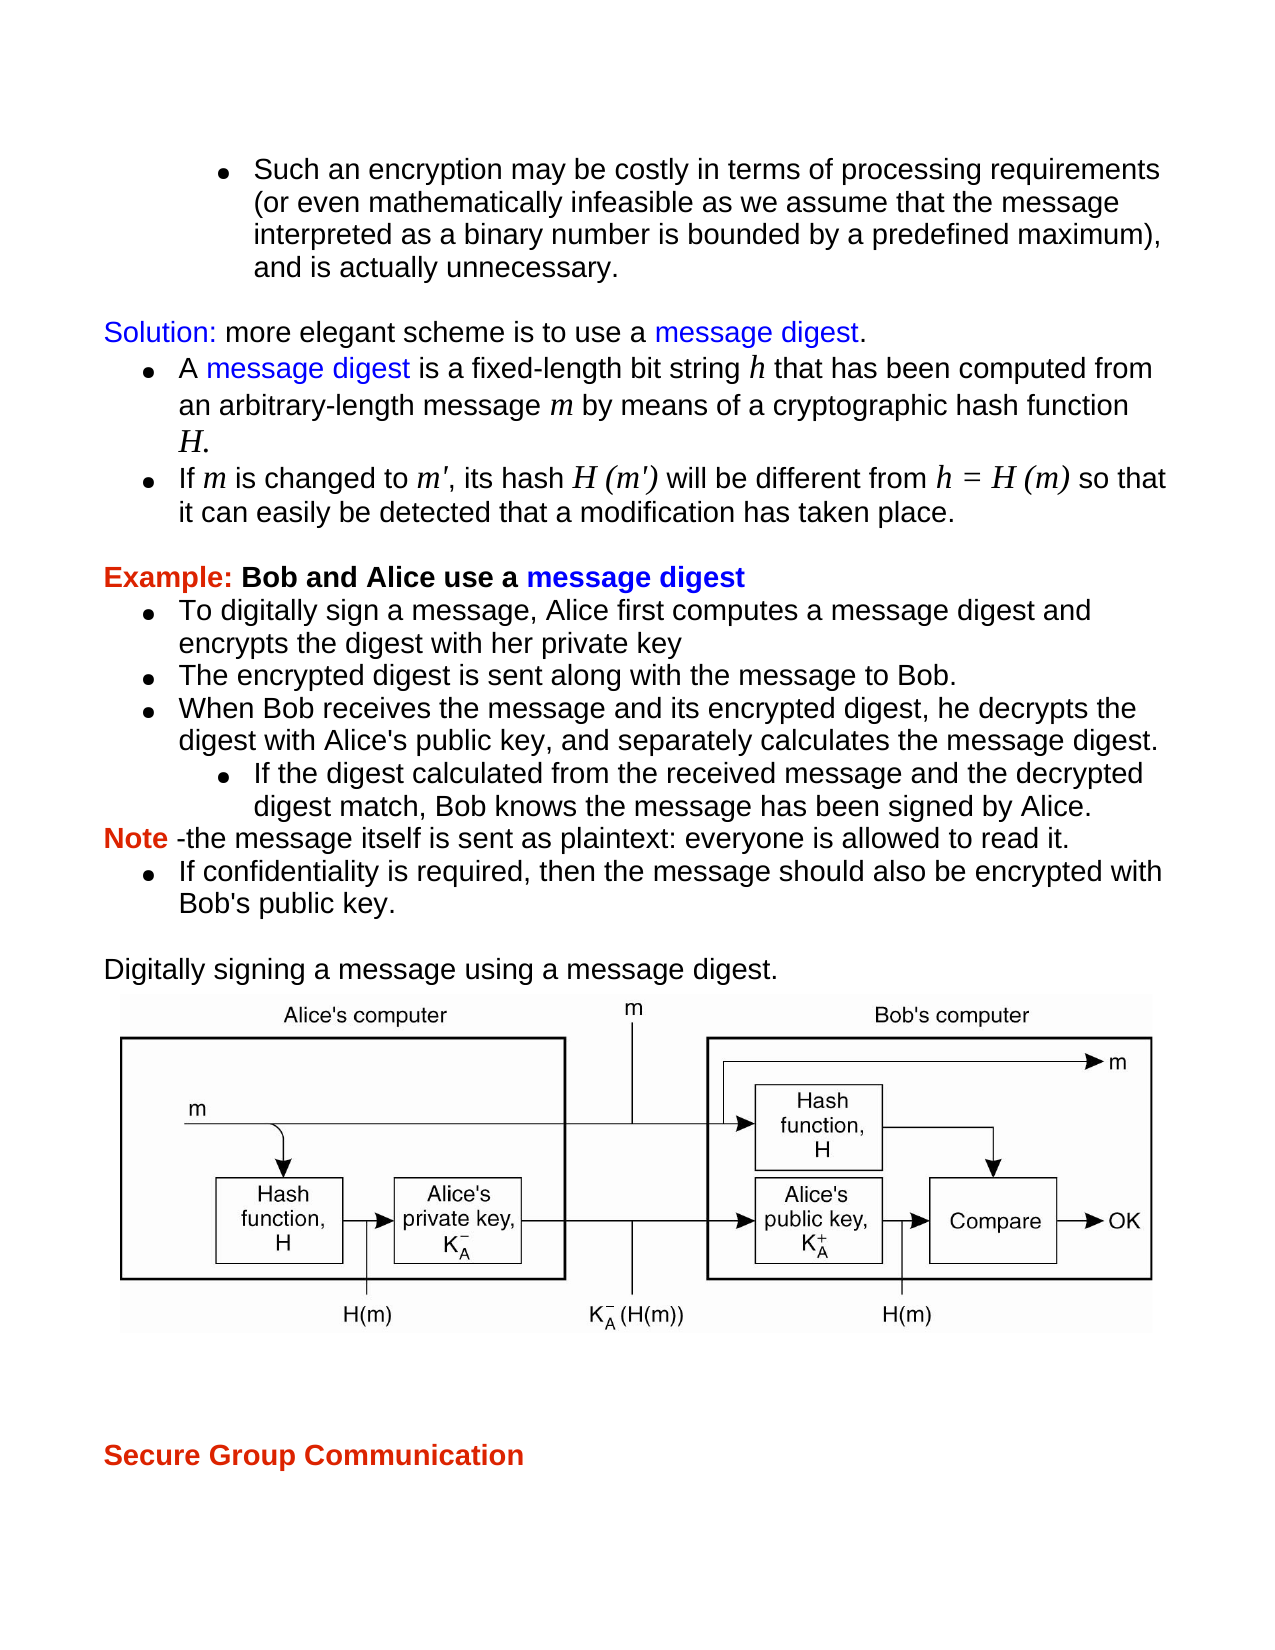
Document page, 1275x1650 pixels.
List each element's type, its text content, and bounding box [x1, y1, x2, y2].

text Solution: more elegant scheme is to use a message digest. [103, 316, 1172, 349]
list If the digest calculated from the received message and the decrypted digest match, Bob knows the message has been signed by Alice. [216, 757, 1172, 822]
text Note -the message itself is sent as plaintext: everyone is allowed to read it. [103, 822, 1172, 855]
picture [120, 994, 1153, 1333]
text Digitally signing a message using a message digest. [103, 953, 1172, 985]
list Such an encryption may be costly in terms of processing requirements (or even mathematically infeasible as we assume that the message interpreted as a binary number is bounded by a predefined maximum), and is actually unnecessary. [216, 153, 1172, 283]
list When Bob receives the message and its encrypted digest, he decrypts the digest with Alice's public key, and separately calculates the message digest. [141, 692, 1172, 757]
text Example: Bob and Alice use a message digest [103, 561, 1172, 594]
text Secure Group Communication [103, 1439, 1172, 1472]
list If m is changed to m', its hash H (m') will be different from h = H (m) so that it can easily be detected that a modification has taken place. [141, 459, 1172, 529]
list The encrypted digest is sent along with the message to Bob. [141, 659, 1172, 692]
list If confidentiality is required, then the message should also be encrypted with Bob's public key. [141, 855, 1172, 920]
list A message digest is a fixed-length bit string h that has been computed from an arbitrary-length message m by means of a cryptographic hash function H. [141, 349, 1172, 459]
list To digitally sign a message, Alice first computes a message digest and encrypts the digest with her private key [141, 594, 1172, 659]
